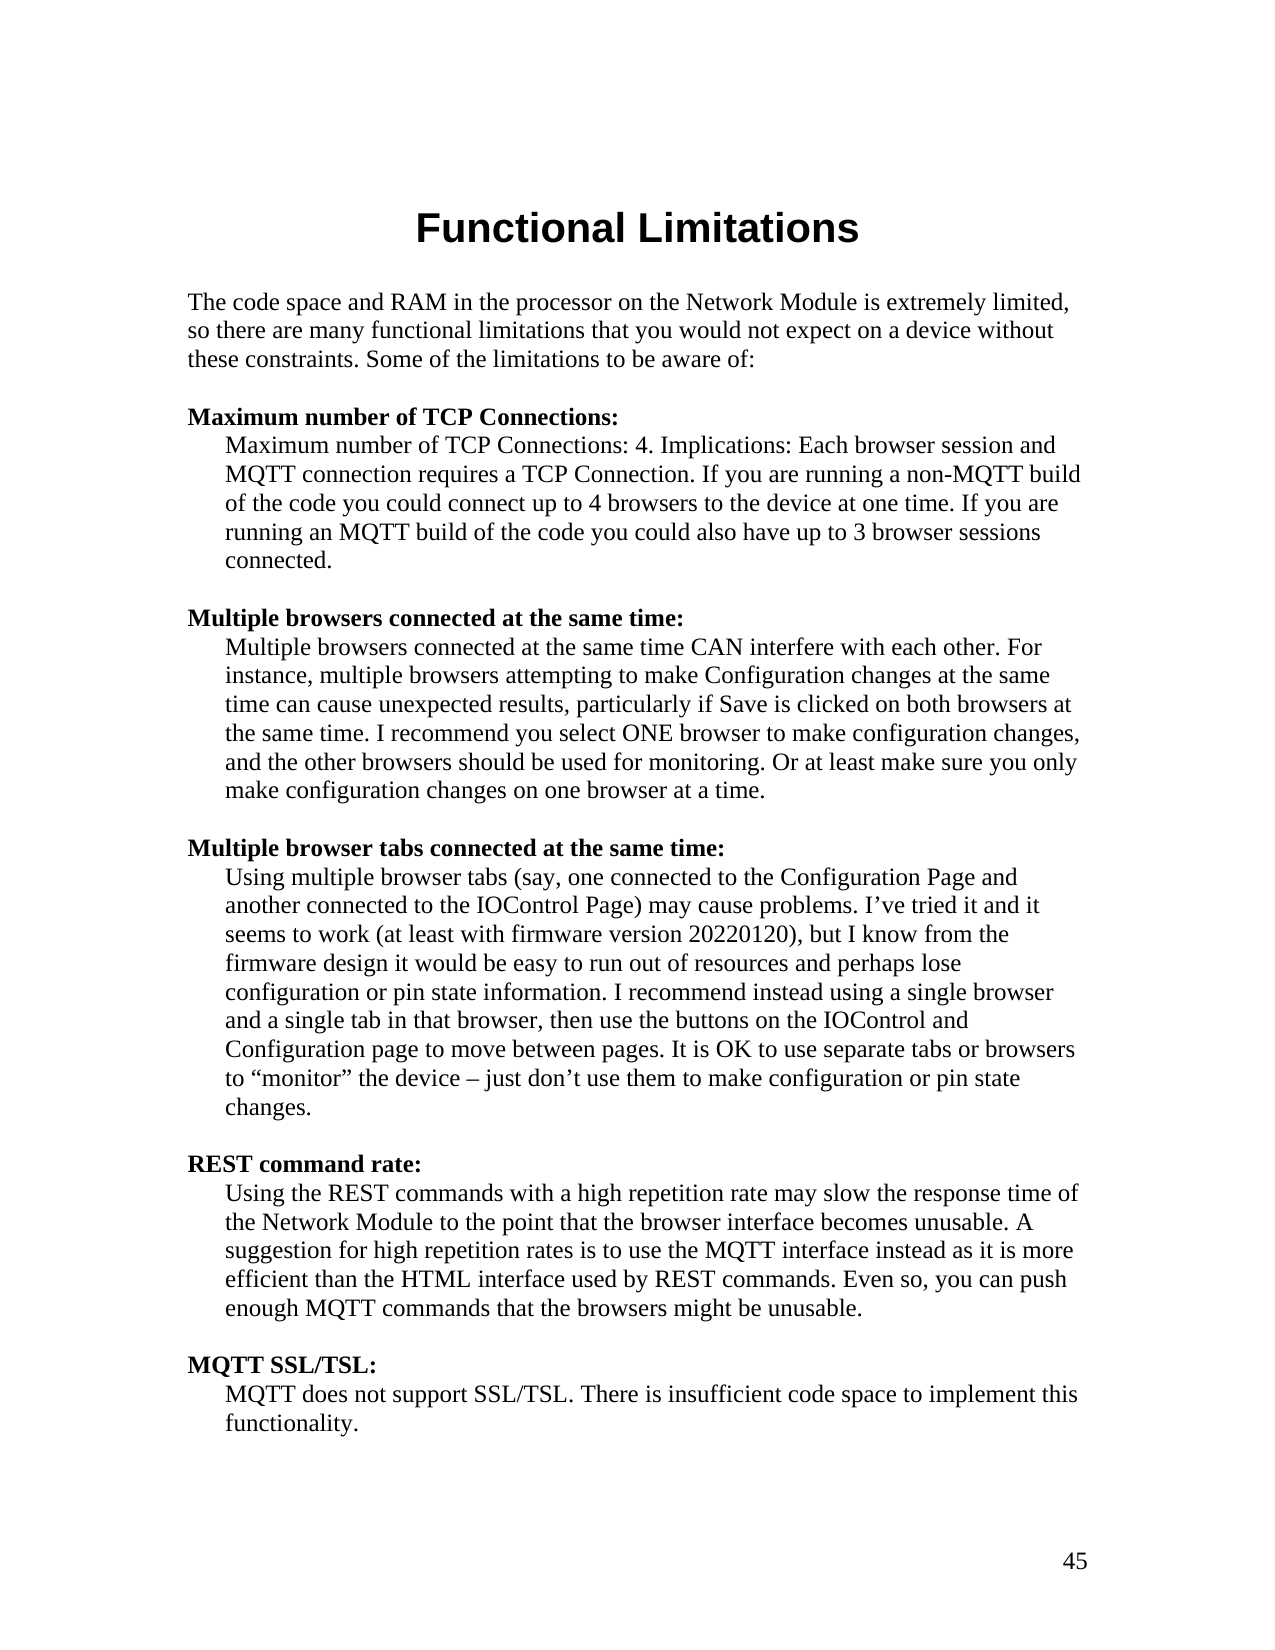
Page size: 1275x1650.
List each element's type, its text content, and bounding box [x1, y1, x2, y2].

text Using multiple browser tabs (say, one connected to the Configuration Page and another connected to the IOControl Page) may cause problems. I’ve tried it and it seems to work (at least with firmware version 20220120), but I know from the firmware design it would be easy to run out of resources and perhaps lose configuration or pin state information. I recommend instead using a single browser and a single tab in that browser, then use the buttons on the IOControl and Configuration page to move between pages. It is OK to use separate tabs or browsers to “monitor” the device – just don’t use them to make configuration or pin state changes. [225, 862, 1087, 1120]
text The code space and RAM in the processor on the Network Module is extremely limited, so there are many functional limitations that you would not expect on a device without these constraints. Some of the limitations to be aware of: [187, 287, 1087, 373]
text Multiple browser tabs connected at the same time: [187, 833, 1087, 862]
text Using the REST commands with a high repetition rate may slow the response time of the Network Module to the point that the browser interface becomes unusable. A suggestion for high repetition rates is to use the MQTT interface instead as it is more efficient than the HTML interface used by REST commands. Even so, you can push enough MQTT commands that the browsers might be unusable. [225, 1178, 1087, 1322]
text Maximum number of TCP Connections: [187, 402, 1087, 430]
text MQTT SSL/TSL: [187, 1350, 1087, 1379]
text MQTT does not support SSL/TSL. There is insufficient code space to implement this functionality. [225, 1379, 1087, 1437]
text REST command rate: [187, 1149, 1087, 1178]
text Multiple browsers connected at the same time: [187, 603, 1087, 632]
subtitle Functional Limitations [187, 204, 1087, 252]
text Multiple browsers connected at the same time CAN interfere with each other. For instance, multiple browsers attempting to make Configuration changes at the same time can cause unexpected results, particularly if Save is clicked on both browsers at the same time. I recommend you select ONE browser to make configuration changes, and the other browsers should be used for monitoring. Or at least make sure you only make configuration changes on one browser at a time. [225, 632, 1087, 804]
text Maximum number of TCP Connections: 4. Implications: Each browser session and MQTT connection requires a TCP Connection. If you are running a non-MQTT build of the code you could connect up to 4 browsers to the device at one time. If you are running an MQTT build of the code you could also have up to 3 browser sessions connected. [225, 430, 1087, 574]
